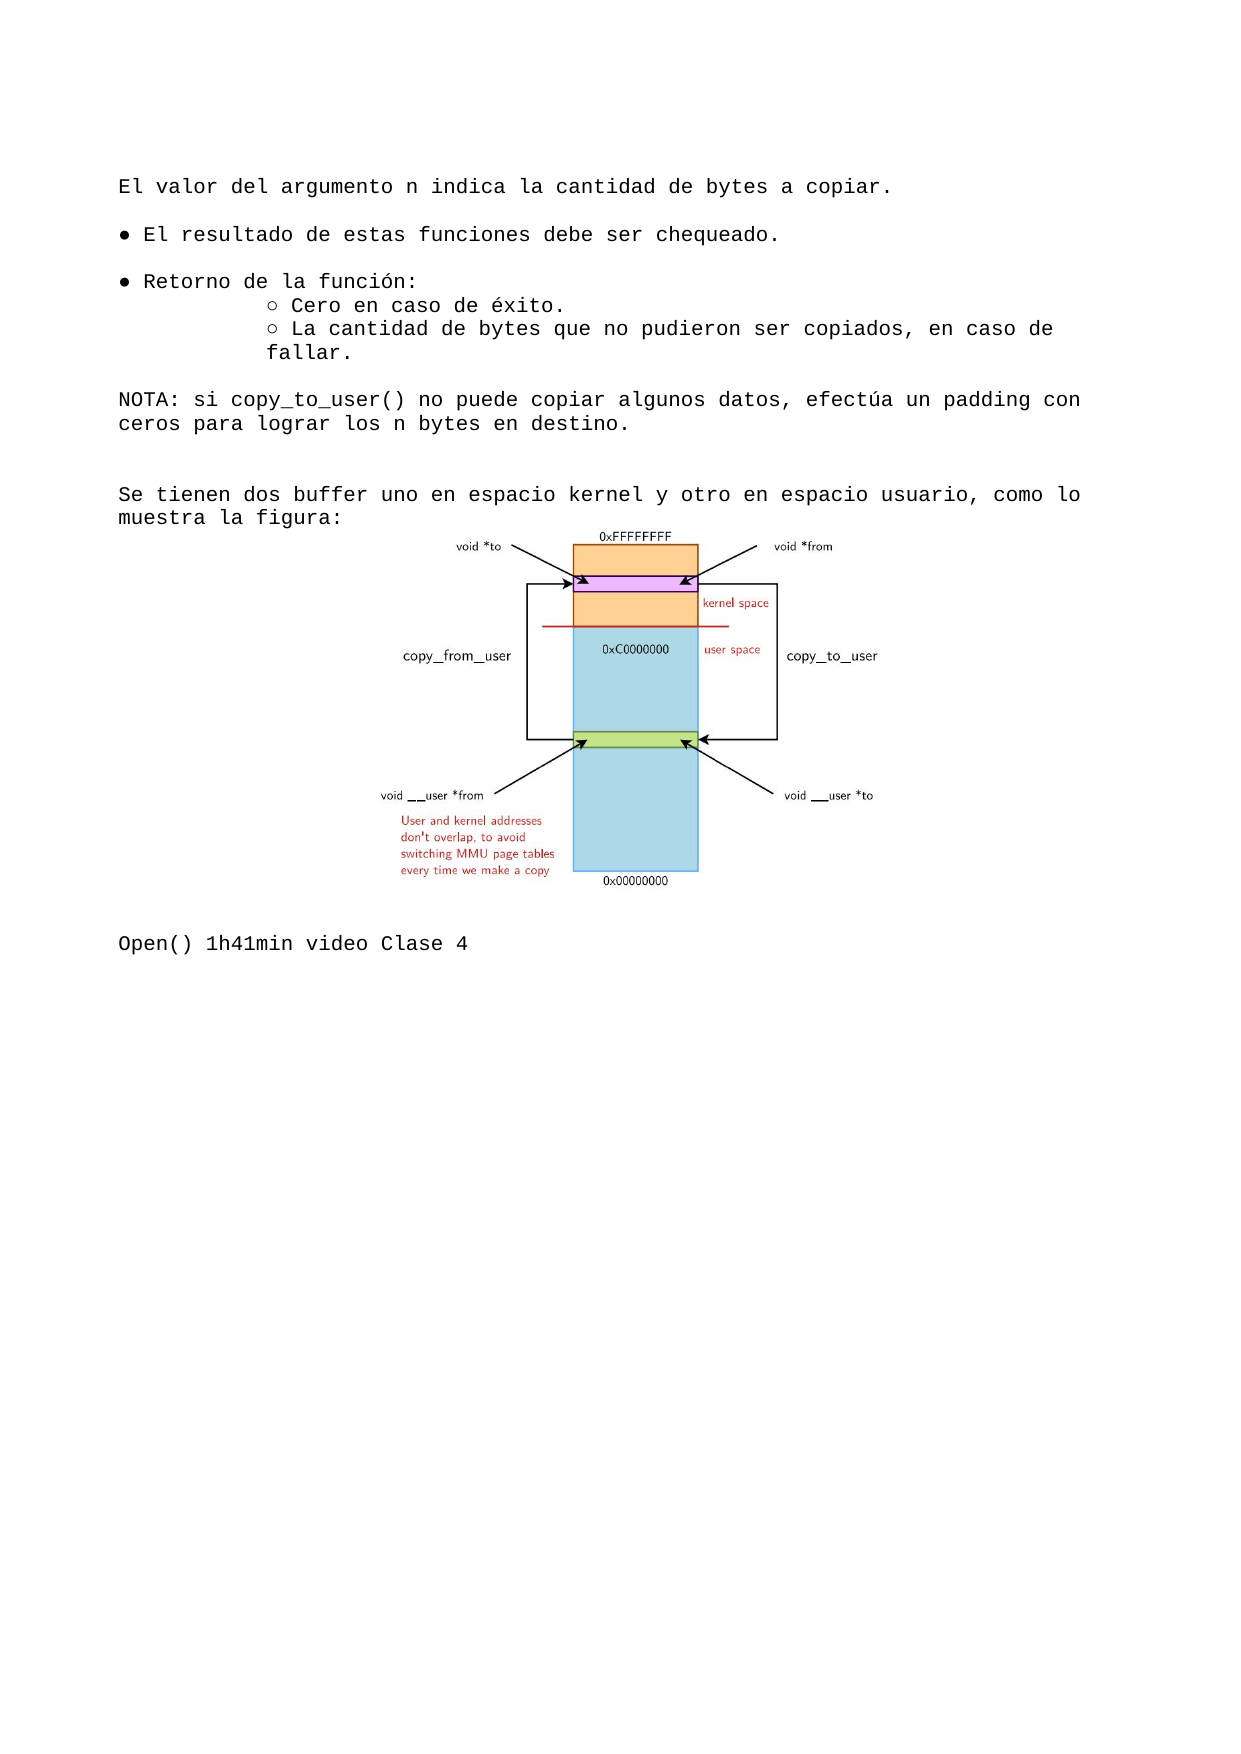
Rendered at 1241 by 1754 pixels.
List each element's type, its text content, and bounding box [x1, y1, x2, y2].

picture [368, 522, 888, 889]
text ○ La cantidad de bytes que no pudieron ser copiados, en caso de fallar. [266, 318, 1122, 366]
text El valor del argumento n indica la cantidad de bytes a copiar. [118, 176, 1122, 200]
text ○ Cero en caso de éxito. [266, 294, 1122, 318]
text NOTA: si copy_to_user() no puede copiar algunos datos, efectúa un padding con ceros para lograr los n bytes en destino. [118, 389, 1122, 436]
text Se tienen dos buffer uno en espacio kernel y otro en espacio usuario, como lo muestra la figura: [118, 484, 1122, 531]
text ● El resultado de estas funciones debe ser chequeado. [118, 224, 1122, 247]
text ● Retorno de la función: [118, 271, 1122, 294]
text Open() 1h41min video Clase 4 [118, 933, 1122, 957]
